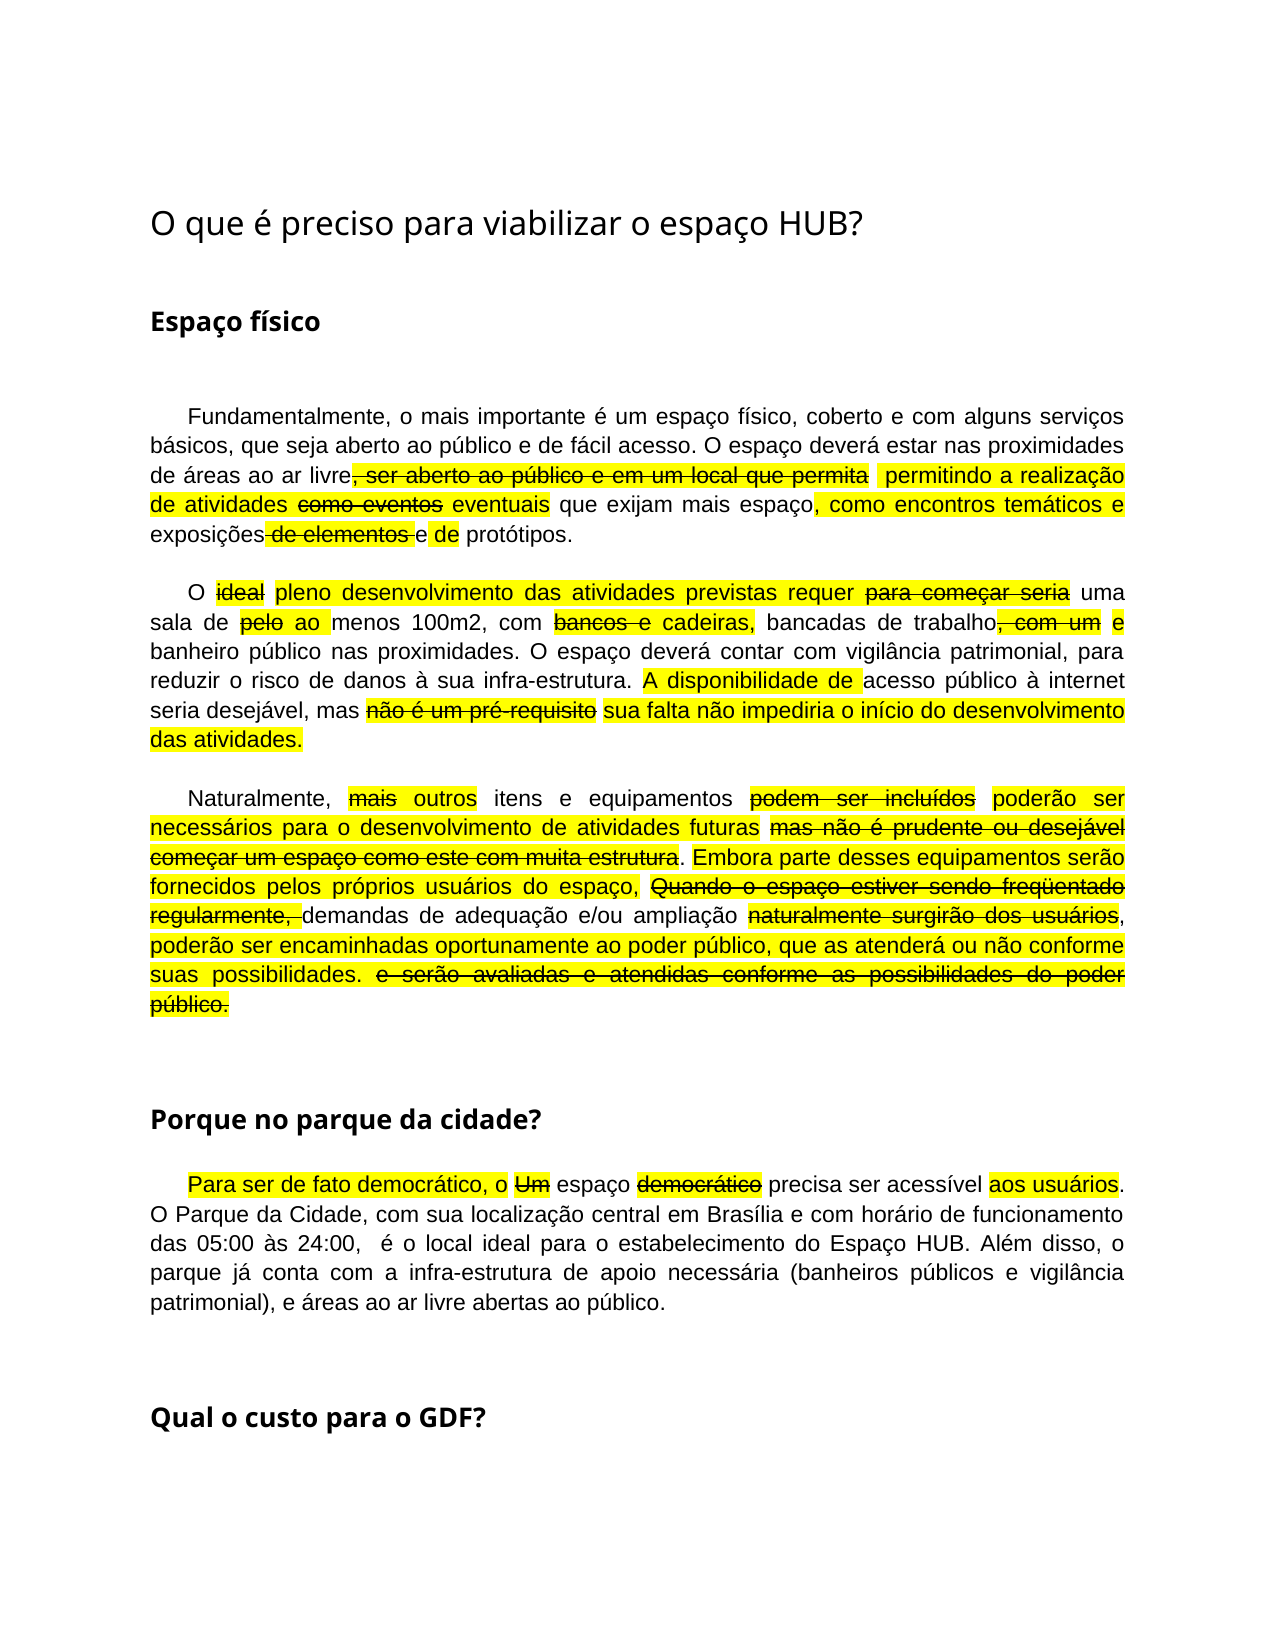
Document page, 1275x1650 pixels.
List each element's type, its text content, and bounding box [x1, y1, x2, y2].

text Para ser de fato democrático, o Um espaço democrático precisa ser acessível aos usuários. O Parque da Cidade, com sua localização central em Brasília e com horário de funcionamento das 05:00 às 24:00, é o local ideal para o estabelecimento do Espaço HUB. Além disso, o parque já conta com a infra-estrutura de apoio necessária (banheiros públicos e vigilância patrimonial), e áreas ao ar livre abertas ao público. [150, 1172, 1125, 1315]
subtitle Porque no parque da cidade? [150, 1100, 1125, 1137]
text O ideal pleno desenvolvimento das atividades previstas requer para começar seria uma sala de pelo ao menos 100m2, com bancos e cadeiras, bancadas de trabalho, com um e banheiro público nas proximidades. O espaço deverá contar com vigilância patrimonial, para reduzir o risco de danos à sua infra-estrutura. A disponibilidade de acesso público à internet seria desejável, mas não é um pré-requisito sua falta não impediria o início do desenvolvimento das atividades. [150, 580, 1125, 752]
subtitle Qual o custo para o GDF? [150, 1398, 1125, 1435]
subtitle Espaço físico [150, 303, 1125, 339]
text Naturalmente, mais outros itens e equipamentos podem ser incluídos poderão ser necessários para o desenvolvimento de atividades futuras mas não é prudente ou desejável começar um espaço como este com muita estrutura. Embora parte desses equipamentos serão fornecidos pelos próprios usuários do espaço, Quando o espaço estiver sendo freqüentado regularmente, demandas de adequação e/ou ampliação naturalmente surgirão dos usuários, poderão ser encaminhadas oportunamente ao poder público, que as atenderá ou não conforme suas possibilidades. e serão avaliadas e atendidas conforme as possibilidades do poder público. [150, 786, 1125, 1017]
text Fundamentalmente, o mais importante é um espaço físico, coberto e com alguns serviços básicos, que seja aberto ao público e de fácil acesso. O espaço deverá estar nas proximidades de áreas ao ar livre, ser aberto ao público e em um local que permita permitindo a realização de atividades como eventos eventuais que exijam mais espaço, como encontros temáticos e exposições de elementos e de protótipos. [150, 404, 1125, 547]
subtitle O que é preciso para viabilizar o espaço HUB? [150, 200, 1125, 246]
